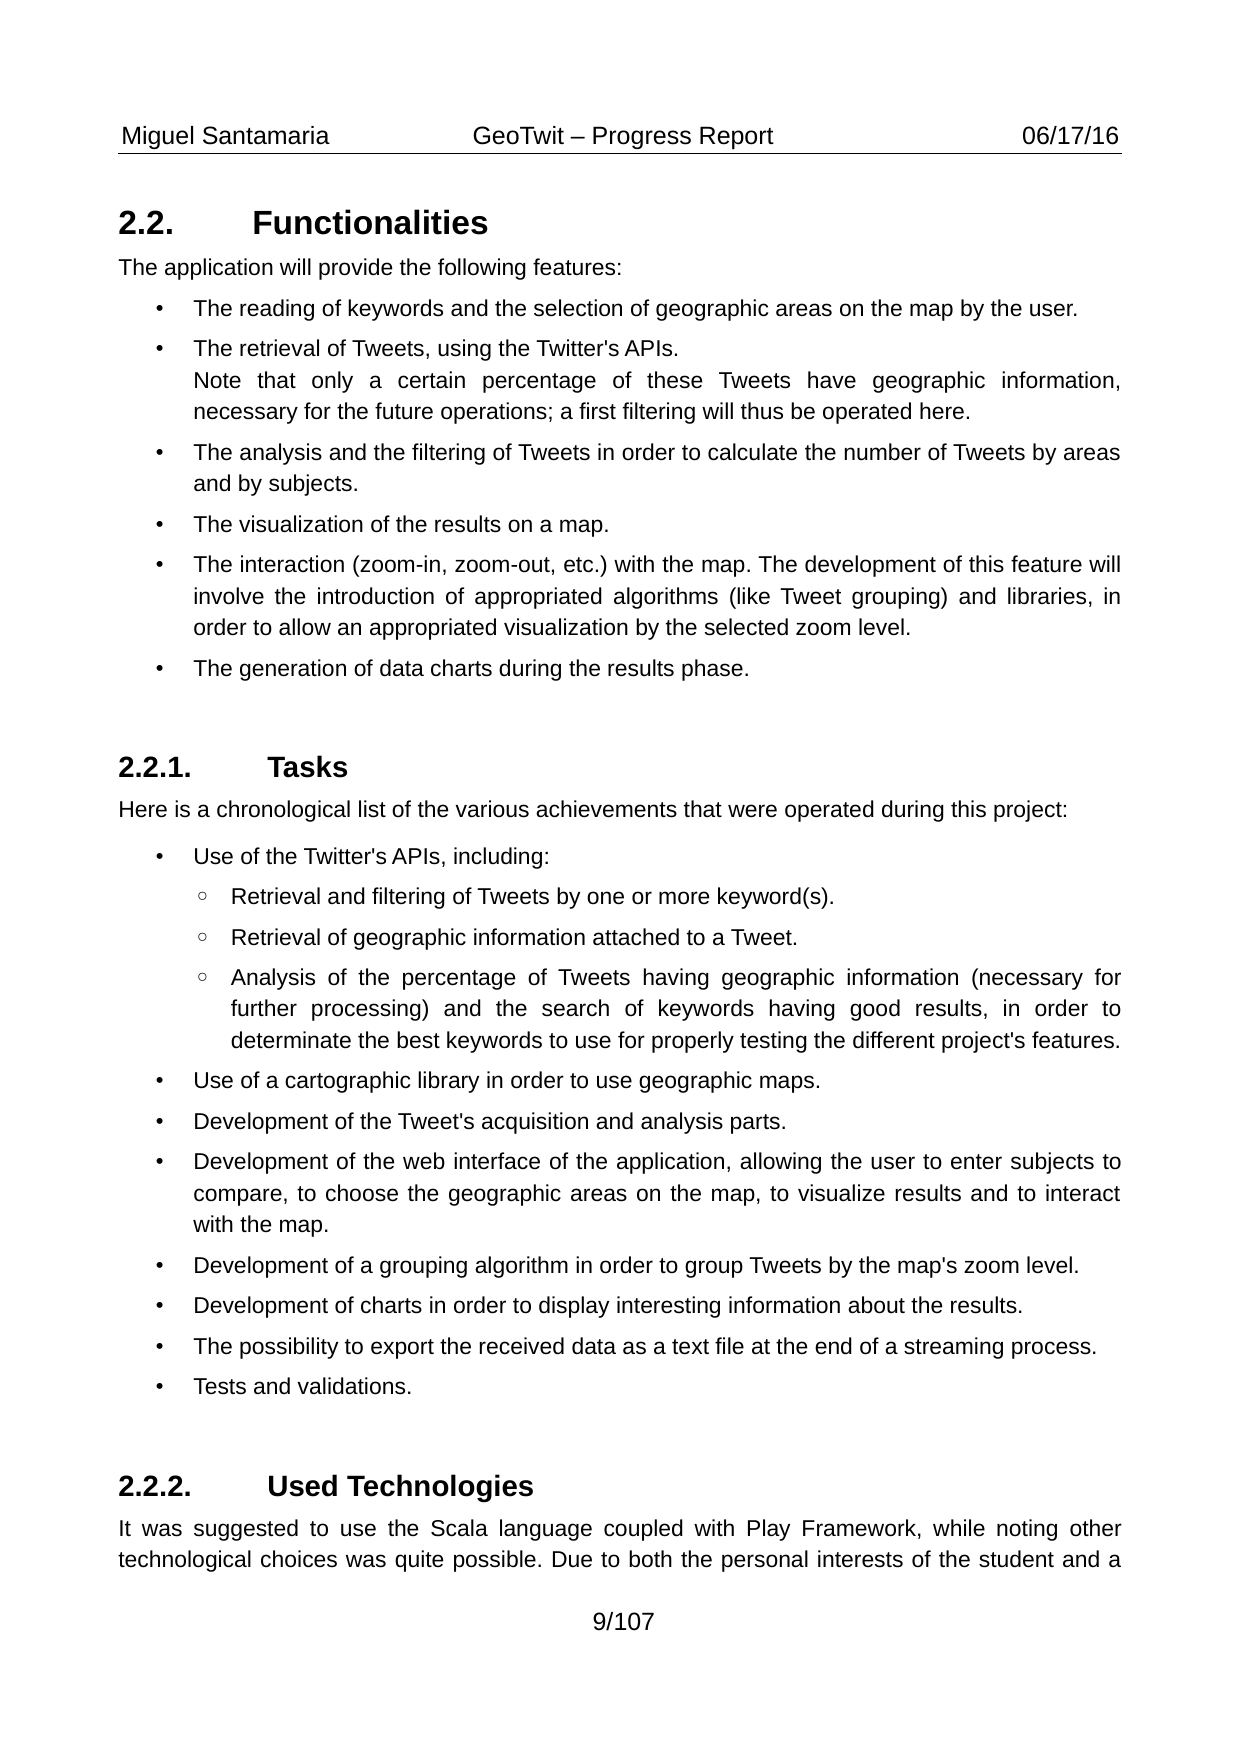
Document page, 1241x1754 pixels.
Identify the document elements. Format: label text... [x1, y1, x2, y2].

list Tests and validations. [156, 1373, 1122, 1399]
list Note that only a certain percentage of these Tweets have geographic information, necessary for the future operations; a first filtering will thus be operated here. [156, 367, 1122, 424]
list Retrieval of geographic information attached to a Tweet. [193, 923, 1122, 950]
list Development of a grouping algorithm in order to group Tweets by the map's zoom level. [156, 1252, 1122, 1278]
list The interaction (zoom-in, zoom-out, etc.) with the map. The development of this feature will involve the introduction of appropriated algorithms (like Tweet grouping) and libraries, in order to allow an appropriated visualization by the selected zoom level. [156, 551, 1122, 641]
subtitle Tasks [118, 750, 1122, 784]
subtitle Used Technologies [118, 1468, 1122, 1502]
text It was suggested to use the Scala language coupled with Play Framework, while noting other technological choices was quite possible. Due to both the personal interests of the student and a [118, 1515, 1122, 1573]
text Here is a chronological list of the various achievements that were operated during this project: [118, 796, 1122, 823]
text The application will provide the following features: [118, 254, 1122, 281]
list Analysis of the percentage of Tweets having geographic information (necessary for further processing) and the search of keywords having good results, in order to determinate the best keywords to use for properly testing the different project's features. [193, 964, 1122, 1053]
list Development of charts in order to display interesting information about the results. [156, 1292, 1122, 1318]
list Retrieval and filtering of Tweets by one or more keyword(s). [193, 883, 1122, 909]
list The visualization of the results on a map. [156, 511, 1122, 537]
list The reading of keywords and the selection of geographic areas on the map by the user. [156, 295, 1122, 321]
list Development of the Tweet's acquisition and analysis parts. [156, 1108, 1122, 1134]
list Use of a cartographic library in order to use geographic maps. [156, 1067, 1122, 1094]
list The generation of data charts during the results phase. [156, 654, 1122, 681]
subtitle Functionalities [118, 203, 1122, 242]
list The retrieval of Tweets, using the Twitter's APIs. [156, 335, 1122, 361]
list The analysis and the filtering of Tweets in order to calculate the number of Tweets by areas and by subjects. [156, 439, 1122, 497]
list Use of the Twitter's APIs, including: [156, 843, 1122, 869]
list Development of the web interface of the application, allowing the user to enter subjects to compare, to choose the geographic areas on the map, to visualize results and to interact with the map. [156, 1148, 1122, 1238]
list The possibility to export the received data as a text file at the end of a streaming process. [156, 1333, 1122, 1359]
